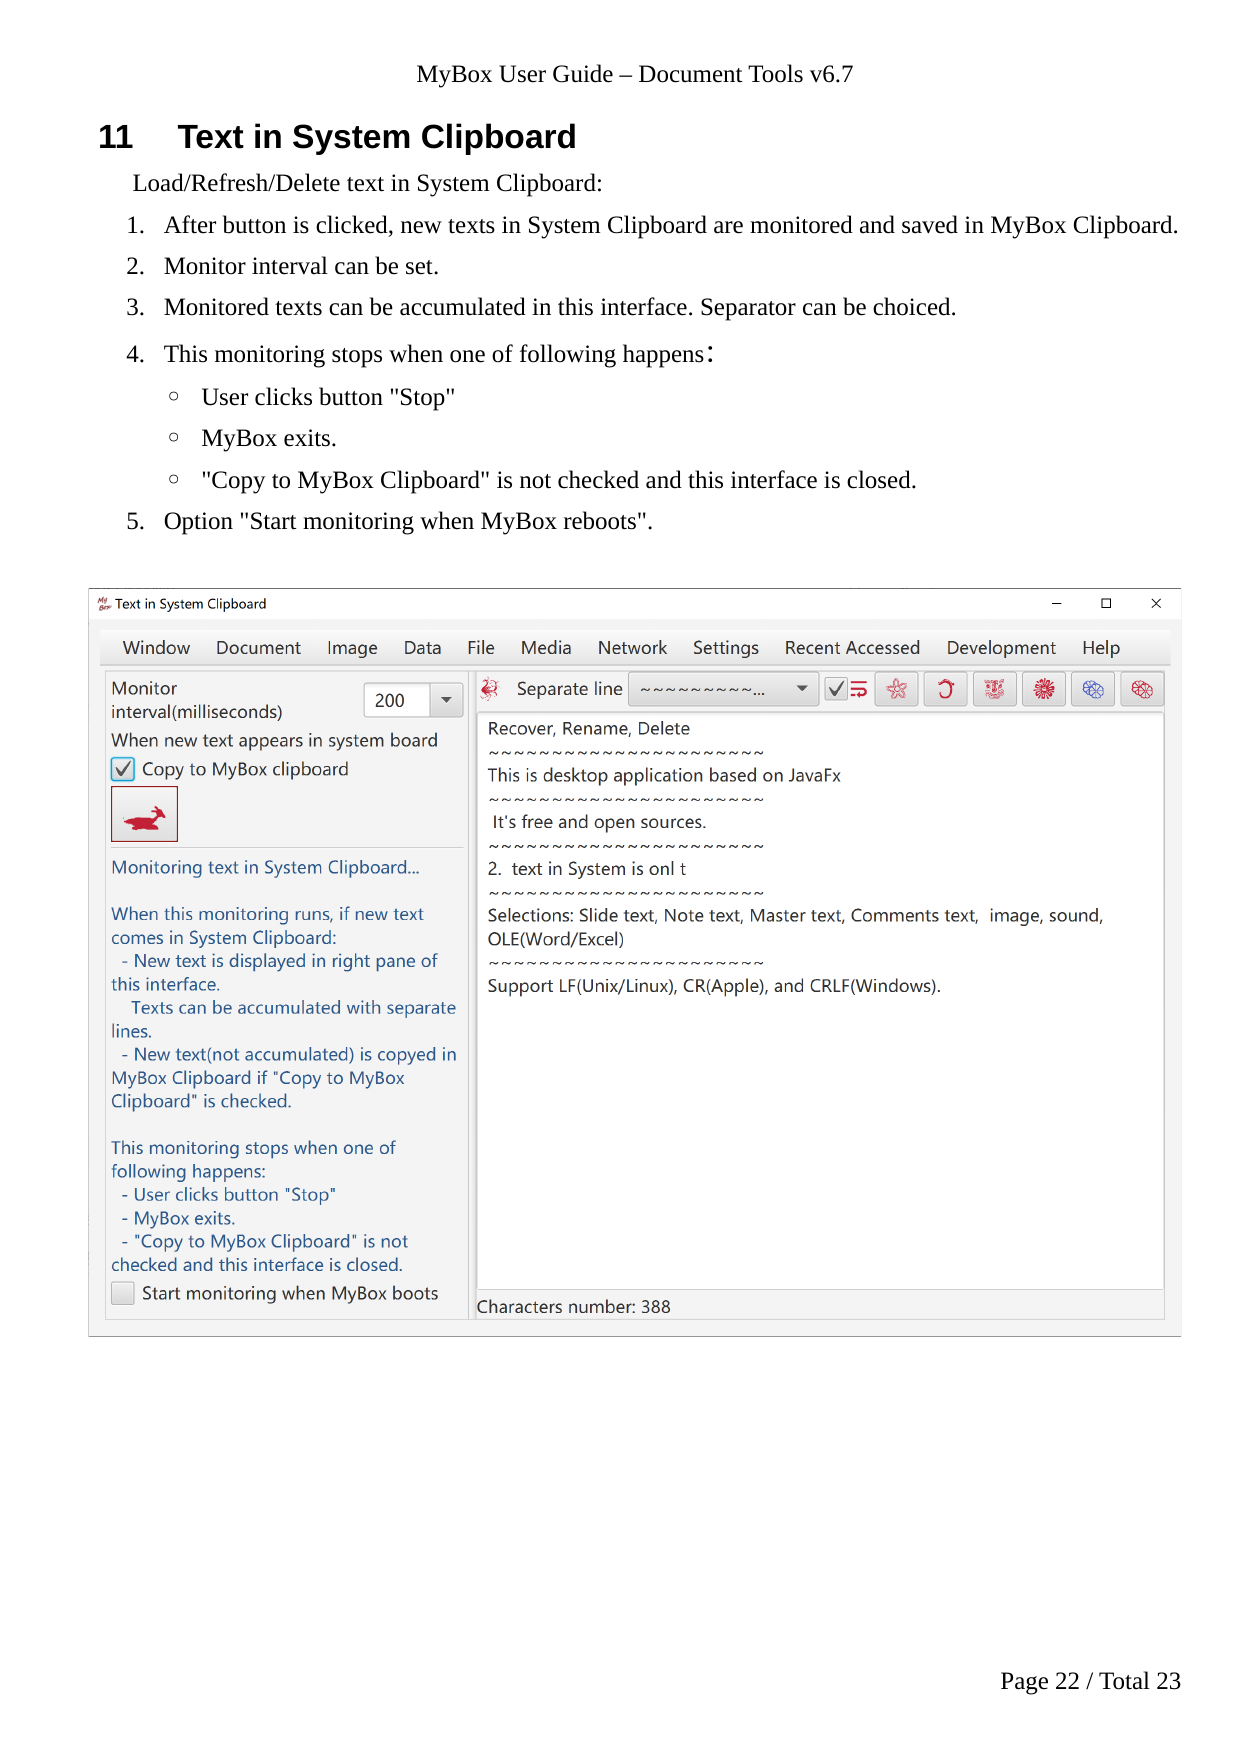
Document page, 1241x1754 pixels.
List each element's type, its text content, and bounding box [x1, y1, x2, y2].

list Monitored texts can be accumulated in this interface. Separator can be choiced. [126, 292, 1181, 321]
subtitle Text in System Clipboard [88, 117, 1181, 156]
picture [88, 588, 1182, 1337]
list This monitoring stops when one of following happens： [126, 333, 1181, 370]
list MyBox exits. [163, 423, 1181, 452]
list User clicks button "Stop" [163, 382, 1181, 411]
list After button is clicked, new texts in System Clipboard are monitored and saved in MyBox Clipboard. [126, 210, 1181, 238]
list "Copy to MyBox Clipboard" is not checked and this interface is closed. [163, 465, 1181, 493]
text Load/Refresh/Delete text in System Clipboard: [88, 168, 1181, 197]
list Option "Start monitoring when MyBox reboots". [126, 506, 1181, 535]
list Monitor interval can be set. [126, 251, 1181, 280]
